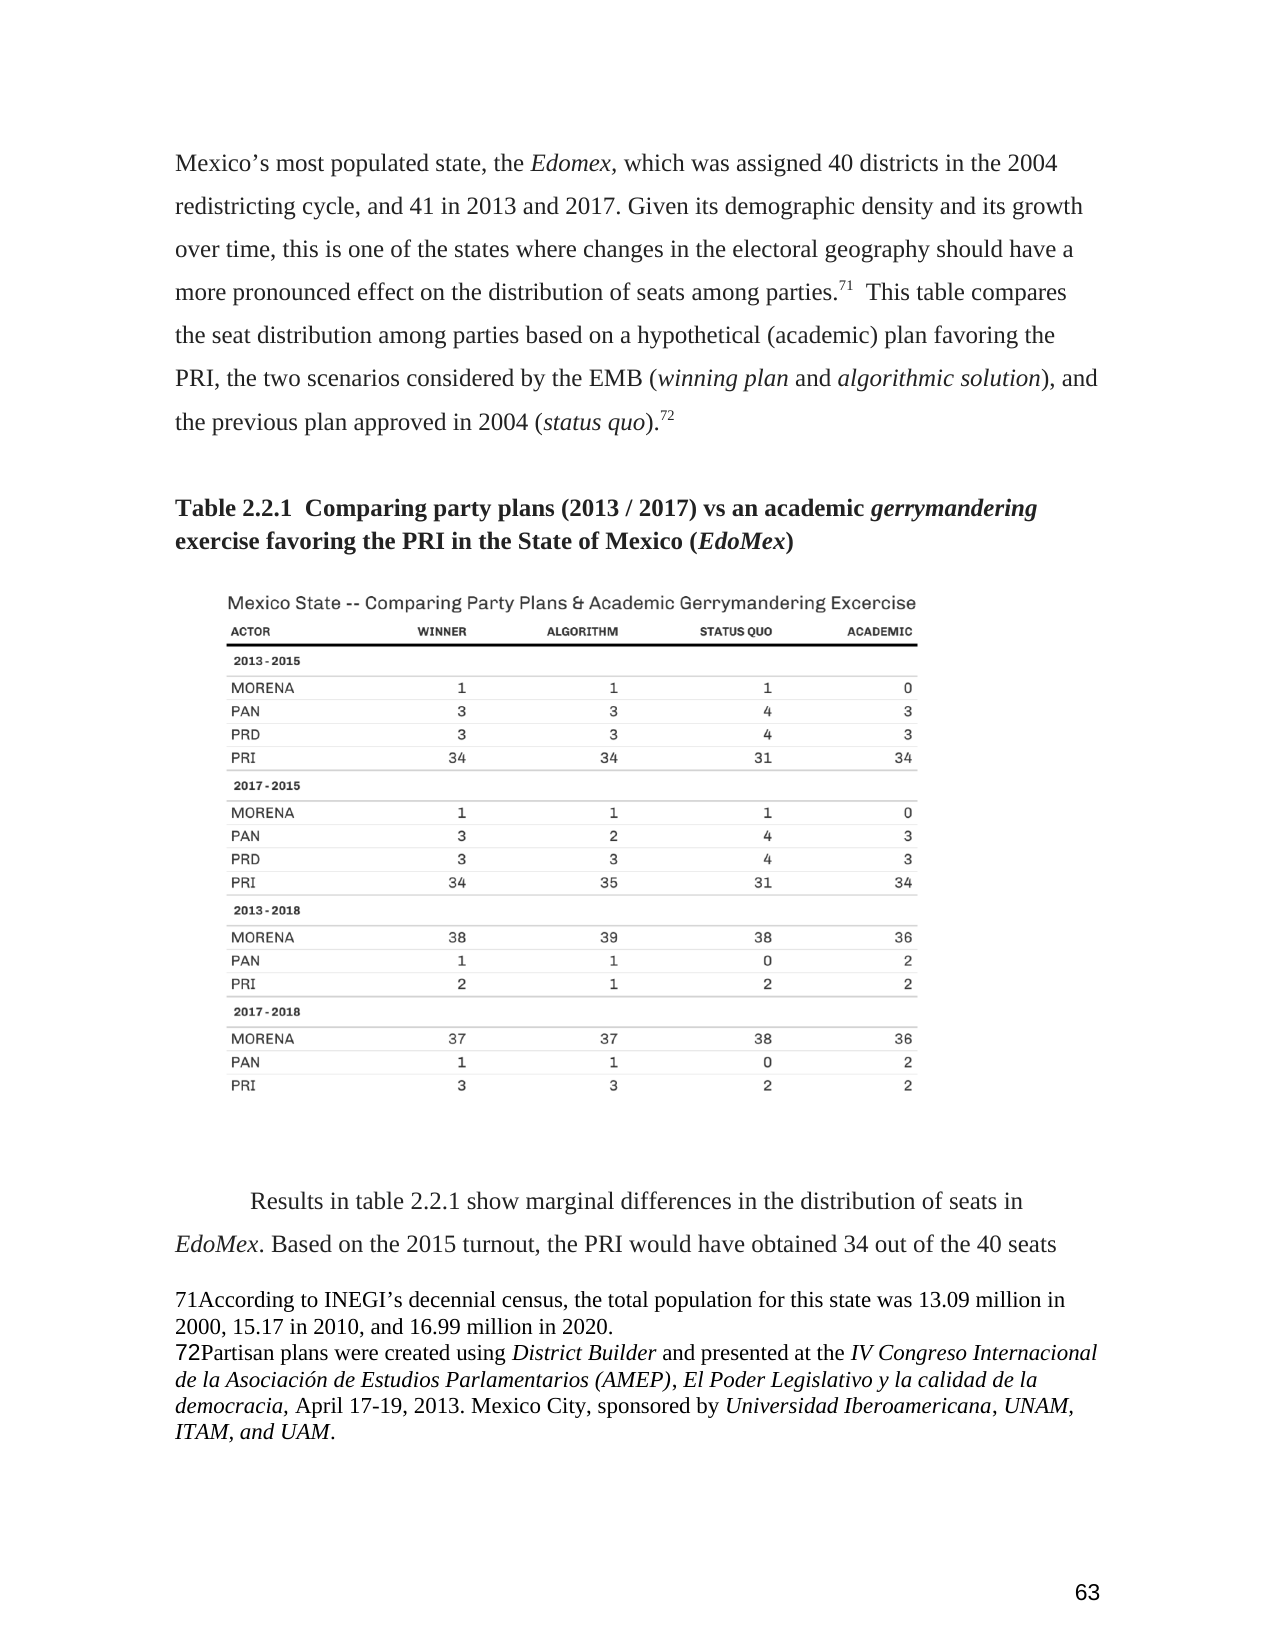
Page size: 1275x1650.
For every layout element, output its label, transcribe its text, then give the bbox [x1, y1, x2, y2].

text Partisan plans were created using District Builder and presented at the IV Congreso Internacional de la Asociación de Estudios Parlamentarios (AMEP), El Poder Legislativo y la calidad de la democracia, April 17-19, 2013. Mexico City, sponsored by Universidad Iberoamericana, UNAM, ITAM, and UAM. [175, 1339, 1100, 1445]
text Mexico’s most populated state, the Edomex, which was assigned 40 districts in the 2004 redistricting cycle, and 41 in 2013 and 2017. Given its demographic density and its growth over time, this is one of the states where changes in the electoral geography should have a more pronounced effect on the distribution of seats among parties. This table compares the seat distribution among parties based on a hypothetical (academic) plan favoring the PRI, the two scenarios considered by the EMB (winning plan and algorithmic solution), and the previous plan approved in 2004 (status quo). [175, 148, 1100, 435]
text Table 2.2.1 Comparing party plans (2013 / 2017) vs an academic gerrymandering exercise favoring the PRI in the State of Mexico (EdoMex) [175, 493, 1100, 555]
text Results in table 2.2.1 show marginal differences in the distribution of seats in EdoMex. Based on the 2015 turnout, the PRI would have obtained 34 out of the 40 seats [175, 1186, 1100, 1258]
picture [216, 591, 935, 1106]
text According to INEGI’s decennial census, the total population for this state was 13.09 million in 2000, 15.17 in 2010, and 16.99 million in 2020. [175, 1287, 1100, 1339]
